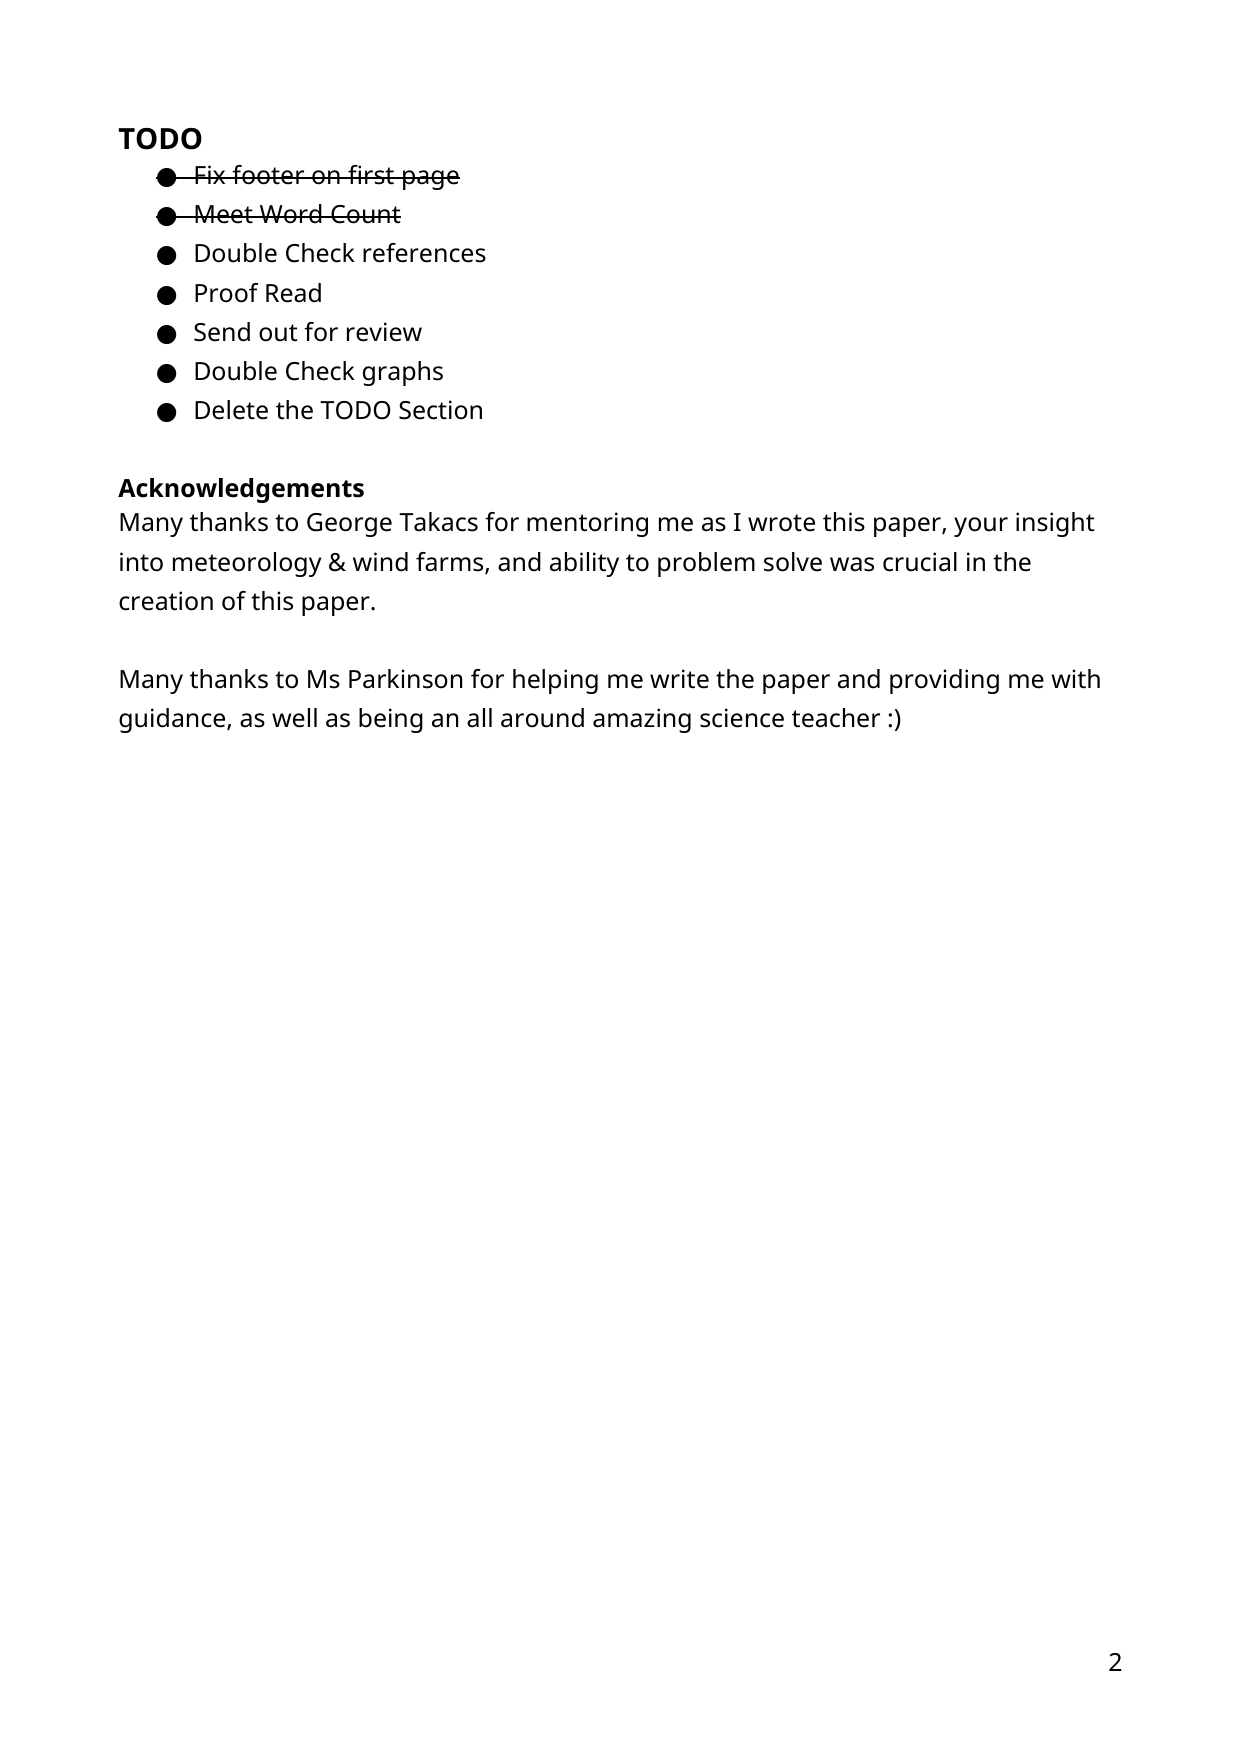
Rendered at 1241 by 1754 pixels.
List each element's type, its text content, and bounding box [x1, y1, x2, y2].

list Fix footer on first page [156, 158, 1122, 192]
subtitle Acknowledgements [118, 471, 1122, 505]
list Double Check references [156, 236, 1122, 270]
text Many thanks to Ms Parkinson for helping me write the paper and providing me with guidance, as well as being an all around amazing science teacher :) [118, 662, 1122, 735]
list Send out for review [156, 314, 1122, 348]
list Meet Word Count [156, 197, 1122, 231]
subtitle TODO [118, 118, 1122, 158]
text Many thanks to George Takacs for mentoring me as I wrote this paper, your insight into meteorology & wind farms, and ability to problem solve was crucial in the creation of this paper. [118, 505, 1122, 617]
list Double Check graphs [156, 353, 1122, 388]
list Proof Read [156, 275, 1122, 309]
list Delete the TODO Section [156, 393, 1122, 427]
